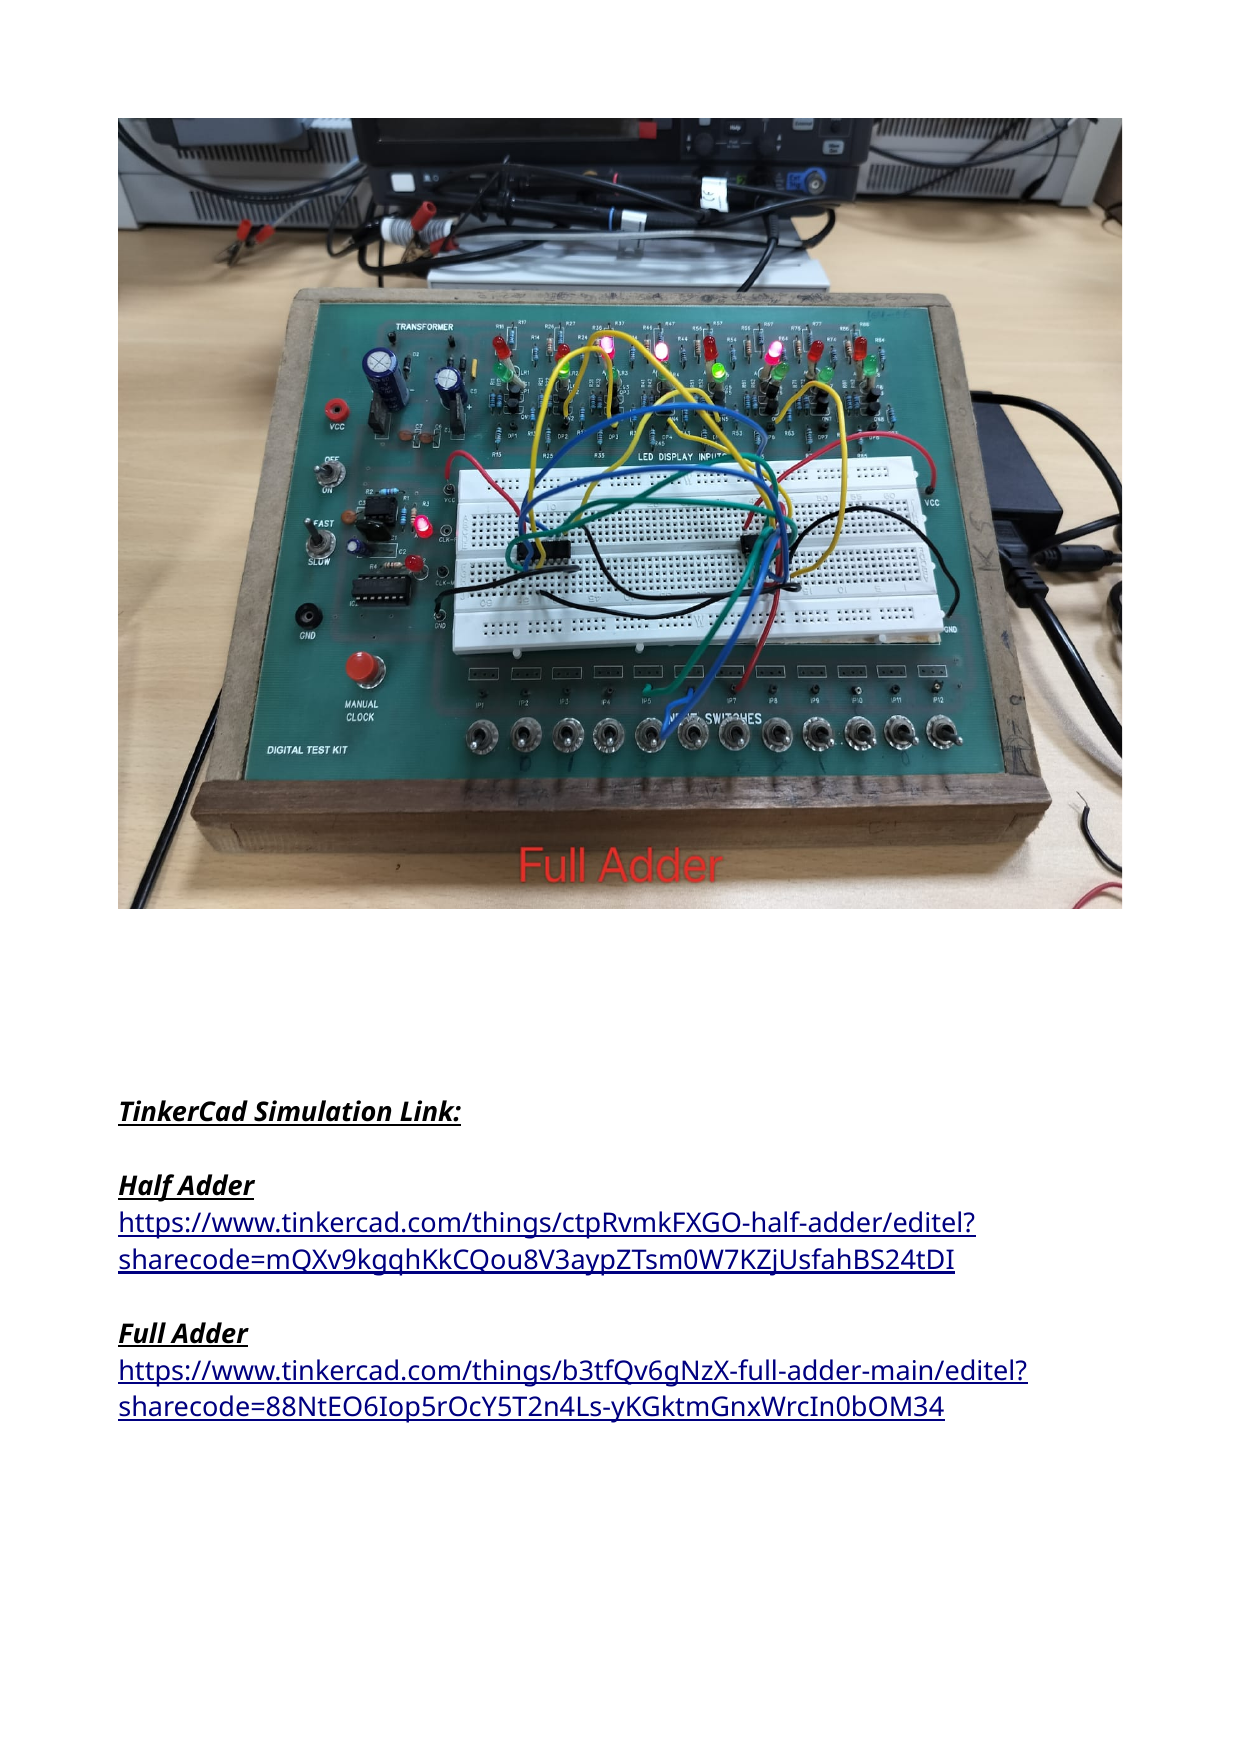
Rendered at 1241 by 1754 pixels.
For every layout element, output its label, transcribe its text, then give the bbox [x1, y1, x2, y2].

text https://www.tinkercad.com/things/ctpRvmkFXGO-half-adder/editel?sharecode=mQXv9kgqhKkCQou8V3aypZTsm0W7KZjUsfahBS24tDI [118, 1203, 1122, 1277]
text Half Adder [118, 1167, 1122, 1203]
text https://www.tinkercad.com/things/b3tfQv6gNzX-full-adder-main/editel?sharecode=88NtEO6Iop5rOcY5T2n4Ls-yKGktmGnxWrcIn0bOM34 [118, 1351, 1122, 1425]
text ­ [118, 1425, 1122, 1462]
text Full Adder [118, 1314, 1122, 1351]
text TinkerCad Simulation Link: [118, 1093, 1122, 1130]
picture [118, 118, 1123, 909]
